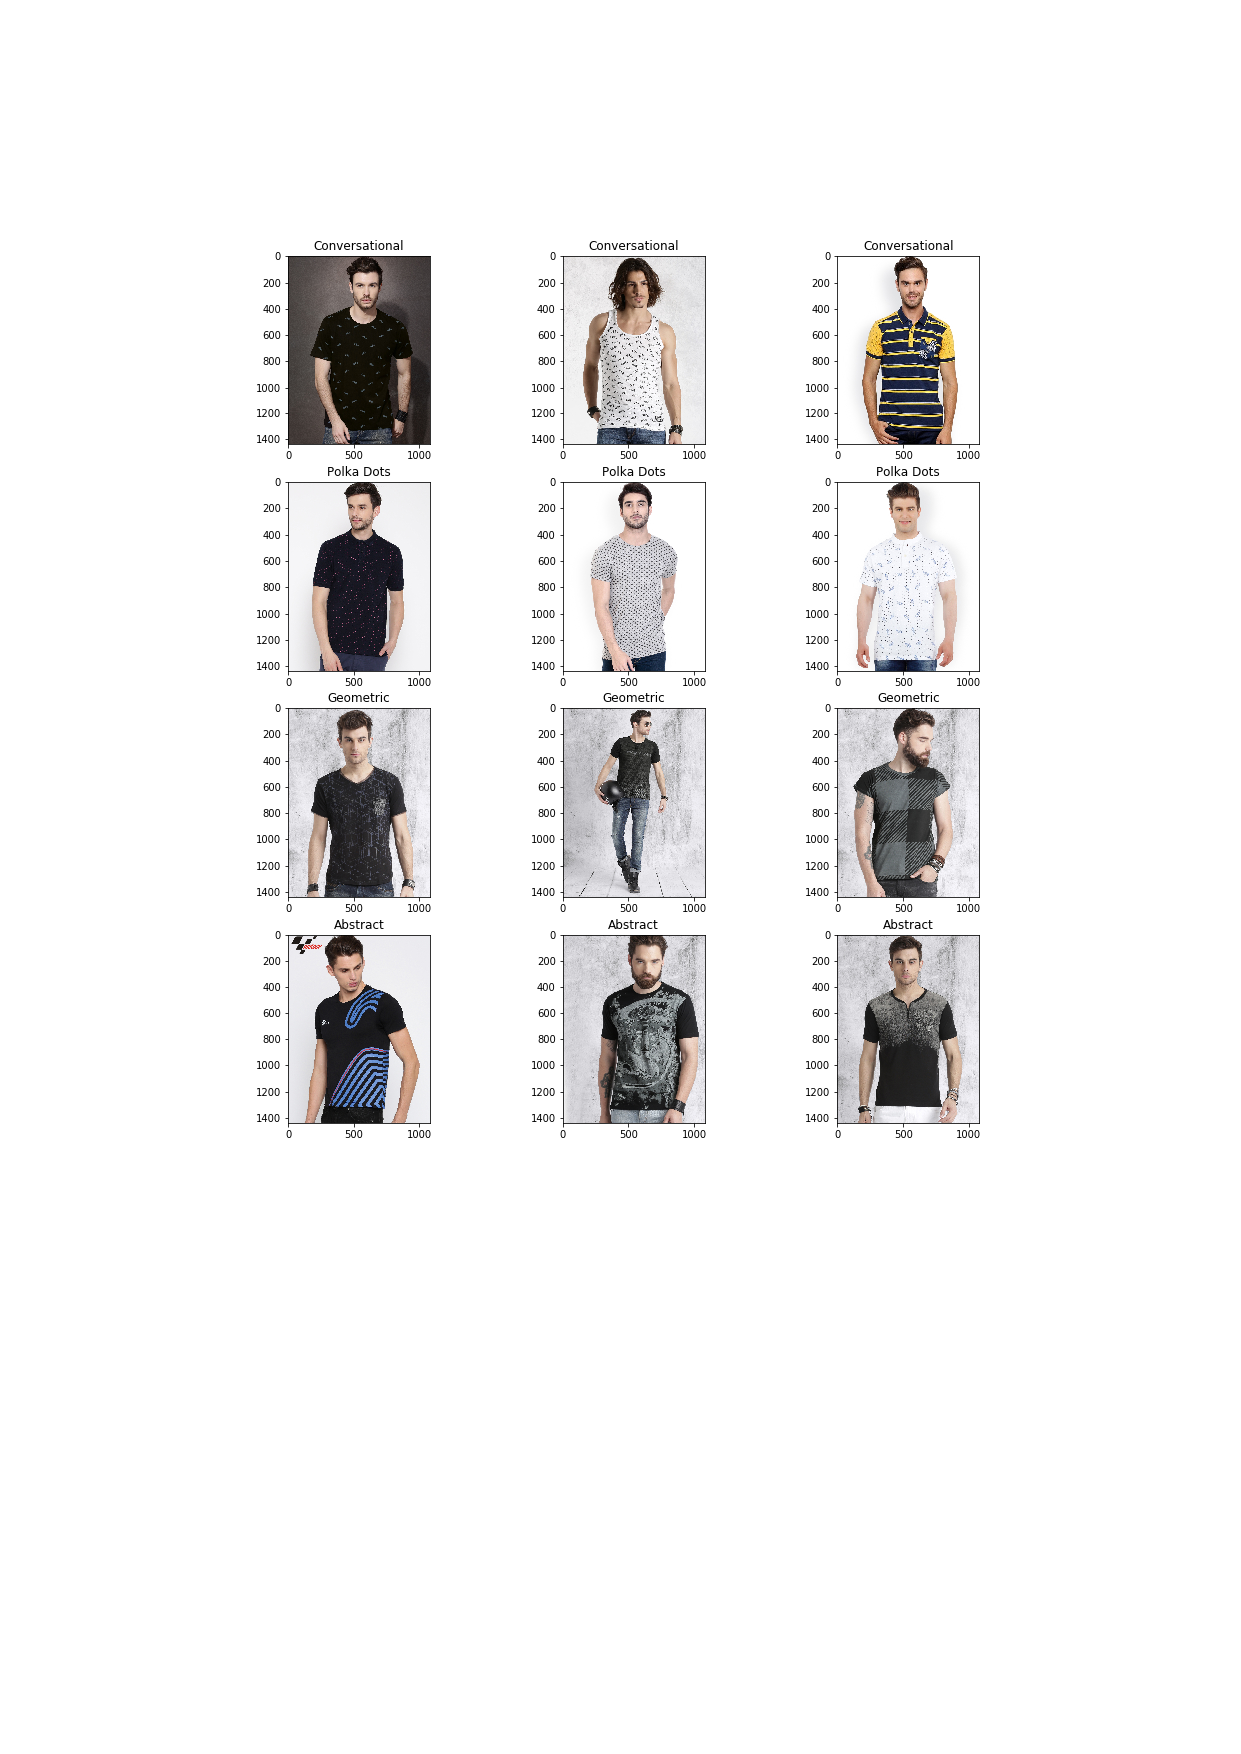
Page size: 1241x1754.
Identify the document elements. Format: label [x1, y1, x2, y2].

picture [118, 118, 1123, 1266]
